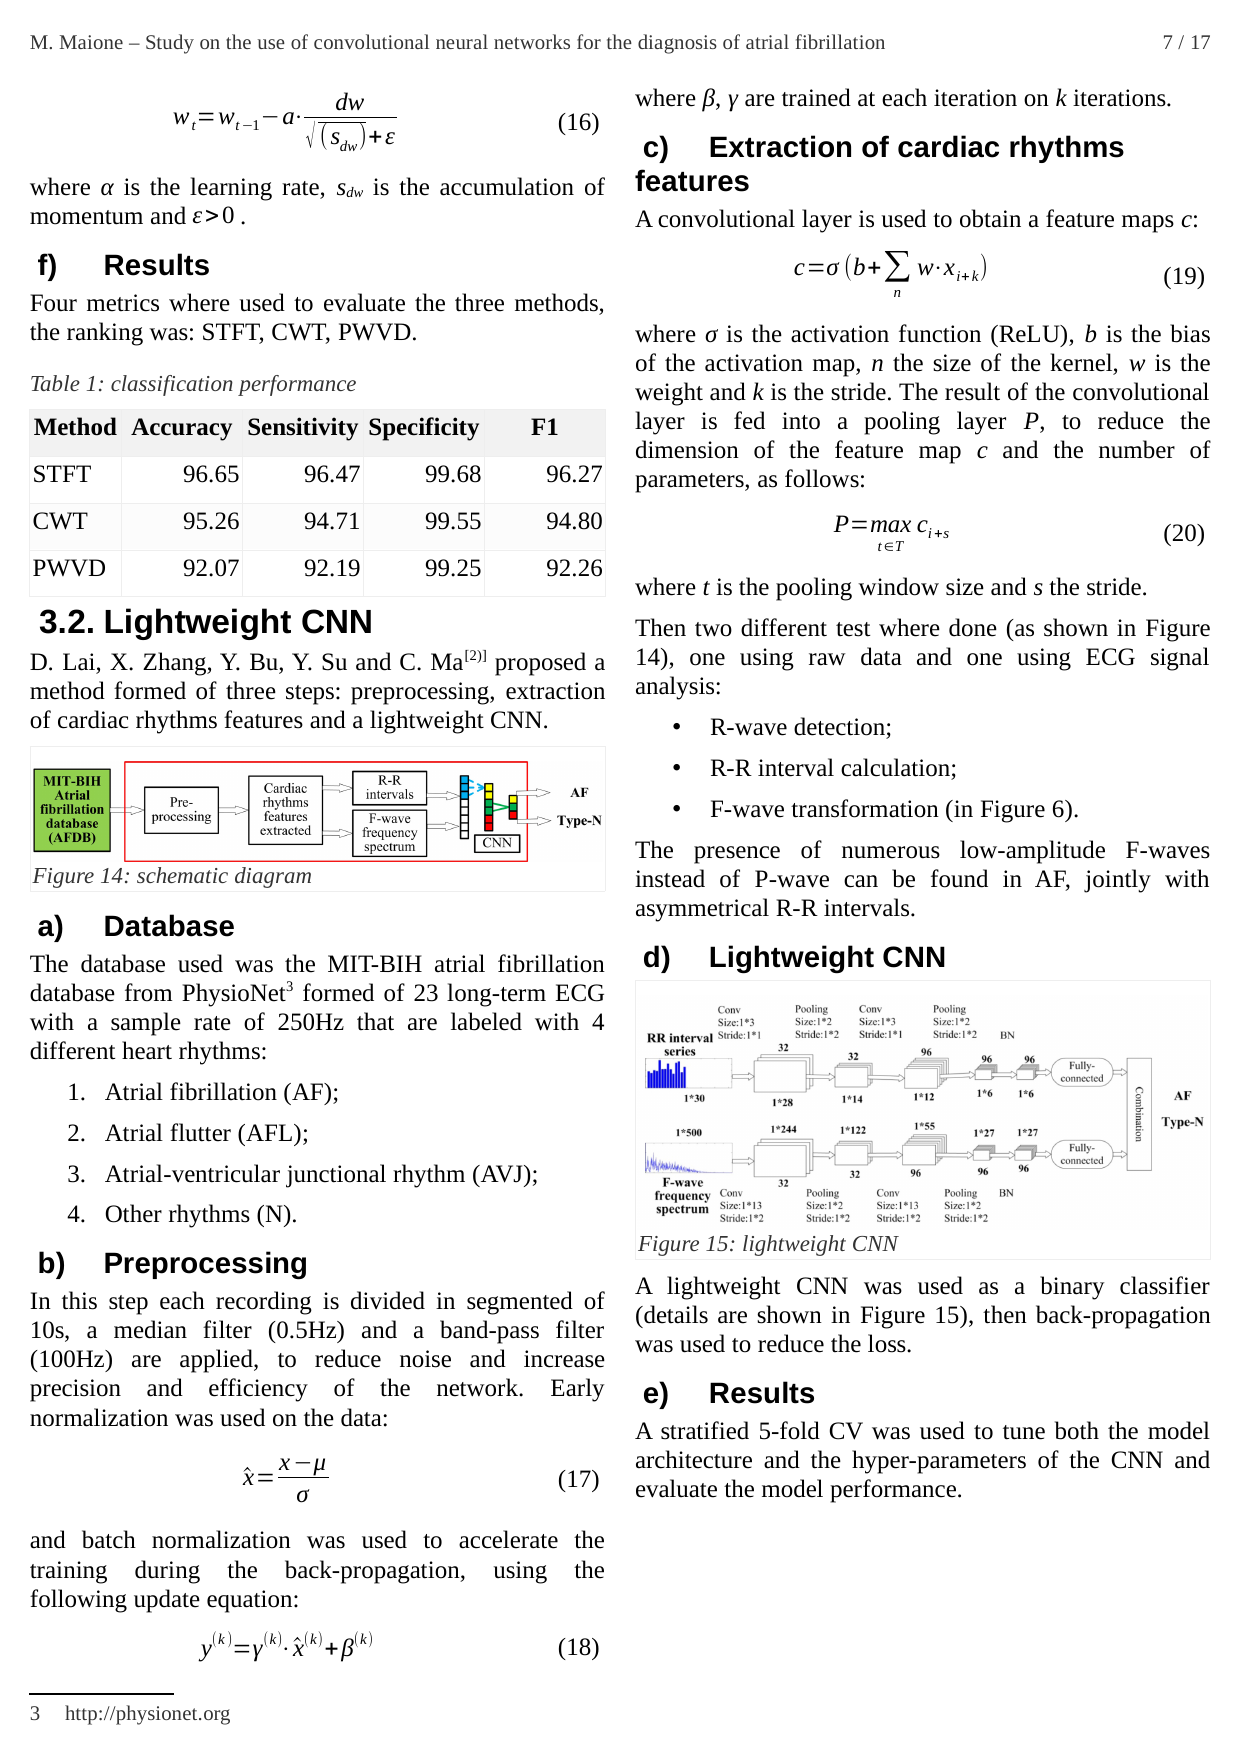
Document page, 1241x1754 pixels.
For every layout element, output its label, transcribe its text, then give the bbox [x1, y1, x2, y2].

text and batch normalization was used to accelerate the training during the back-propagation, using the following update equation: [29, 1525, 605, 1613]
text Figure 14: schematic diagram [32, 862, 602, 888]
table_header [30, 1443, 541, 1525]
list R-wave detection; [672, 712, 1211, 741]
table_cell CWT [30, 504, 121, 549]
text where β, γ are trained at each iteration on k iterations. [635, 83, 1211, 112]
subtitle Database [29, 909, 605, 943]
table_header (20) [1147, 505, 1211, 572]
list Atrial-ventricular junctional rhythm (AVJ); [67, 1158, 605, 1188]
table_header (18) [541, 1624, 605, 1679]
table_cell 94.71 [243, 504, 363, 549]
list Atrial fibrillation (AF); [67, 1077, 605, 1106]
table_cell 92.07 [122, 551, 242, 596]
text http://physionet.org [29, 1700, 605, 1724]
table_cell PWVD [30, 551, 121, 596]
table_cell 99.55 [364, 504, 484, 549]
text A convolutional layer is used to obtain a feature maps c: [635, 204, 1211, 233]
text In this step each recording is divided in segmented of 10s, a median filter (0.5Hz) and a band-pass filter (100Hz) are applied, to reduce noise and increase precision and efficiency of the network. Early normalization was used on the data: [29, 1286, 605, 1431]
text The presence of numerous low-amplitude F-waves instead of P-wave can be found in AF, jointly with asymmetrical R-R intervals. [635, 834, 1211, 922]
subtitle Preprocessing [29, 1246, 605, 1280]
table_header [30, 83, 541, 172]
picture [32, 761, 603, 862]
text A stratified 5-fold CV was used to tune both the model architecture and the hyper-parameters of the CNN and evaluate the model performance. [635, 1416, 1211, 1503]
text Four metrics where used to evaluate the three methods, the ranking was: STFT, CWT, PWVD. [29, 288, 605, 346]
text The database used was the MIT-BIH atrial fibrillation database from PhysioNet formed of 23 long-term ECG with a sample rate of 250Hz that are labeled with 4 different heart rhythms: [29, 949, 605, 1065]
picture [637, 995, 1208, 1230]
subtitle Lightweight CNN [635, 939, 1211, 973]
text Table 1: classification performance [29, 370, 605, 397]
text where t is the pooling window size and s the stride. [635, 572, 1211, 601]
table_header Accuracy [122, 410, 242, 456]
table_header F1 [485, 410, 605, 456]
table_header [30, 1624, 541, 1679]
table_header Specificity [364, 410, 484, 456]
table_header (17) [541, 1443, 605, 1525]
subtitle Results [29, 248, 605, 282]
text Then two different test where done (as shown in Figure 14), one using raw data and one using ECG signal analysis: [635, 613, 1211, 700]
text D. Lai, X. Zhang, Y. Bu, Y. Su and C. Ma[2] proposed a method formed of three steps: preprocessing, extraction of cardiac rhythms features and a lightweight CNN. [29, 647, 605, 734]
table_header [635, 245, 1147, 319]
text where σ is the activation function (ReLU), b is the bias of the activation map, n the size of the kernel, w is the weight and k is the stride. The result of the convolutional layer is fed into a pooling layer P, to reduce the dimension of the feature map c and the number of parameters, as follows: [635, 319, 1211, 493]
table_cell 96.47 [243, 457, 363, 503]
subtitle Lightweight CNN [29, 602, 605, 641]
table_cell 99.68 [364, 457, 484, 503]
table_cell 94.80 [485, 504, 605, 549]
list R-R interval calculation; [672, 753, 1211, 782]
list Other rhythms (N). [67, 1199, 605, 1228]
table_cell 96.65 [122, 457, 242, 503]
table_cell 92.26 [485, 551, 605, 596]
table_header (19) [1147, 245, 1211, 319]
list Atrial flutter (AFL); [67, 1118, 605, 1147]
subtitle Results [635, 1376, 1211, 1410]
table_cell 96.27 [485, 457, 605, 503]
table_cell 95.26 [122, 504, 242, 549]
table_cell STFT [30, 457, 121, 503]
table_cell 99.25 [364, 551, 484, 596]
table_header [635, 505, 1147, 572]
table_header Sensitivity [243, 410, 363, 456]
text where α is the learning rate, sdw is the accumulation of momentum and. [29, 172, 605, 230]
table_header (16) [541, 83, 605, 172]
subtitle Extraction of cardiac rhythms features [635, 130, 1211, 198]
text Figure 15: lightweight CNN [638, 1230, 1208, 1256]
table_header Method [30, 410, 121, 456]
list F-wave transformation (in Figure 6). [672, 794, 1211, 823]
text A lightweight CNN was used as a binary classifier (details are shown in Figure 15), then back-propagation was used to reduce the loss. [635, 1271, 1211, 1358]
table_cell 92.19 [243, 551, 363, 596]
